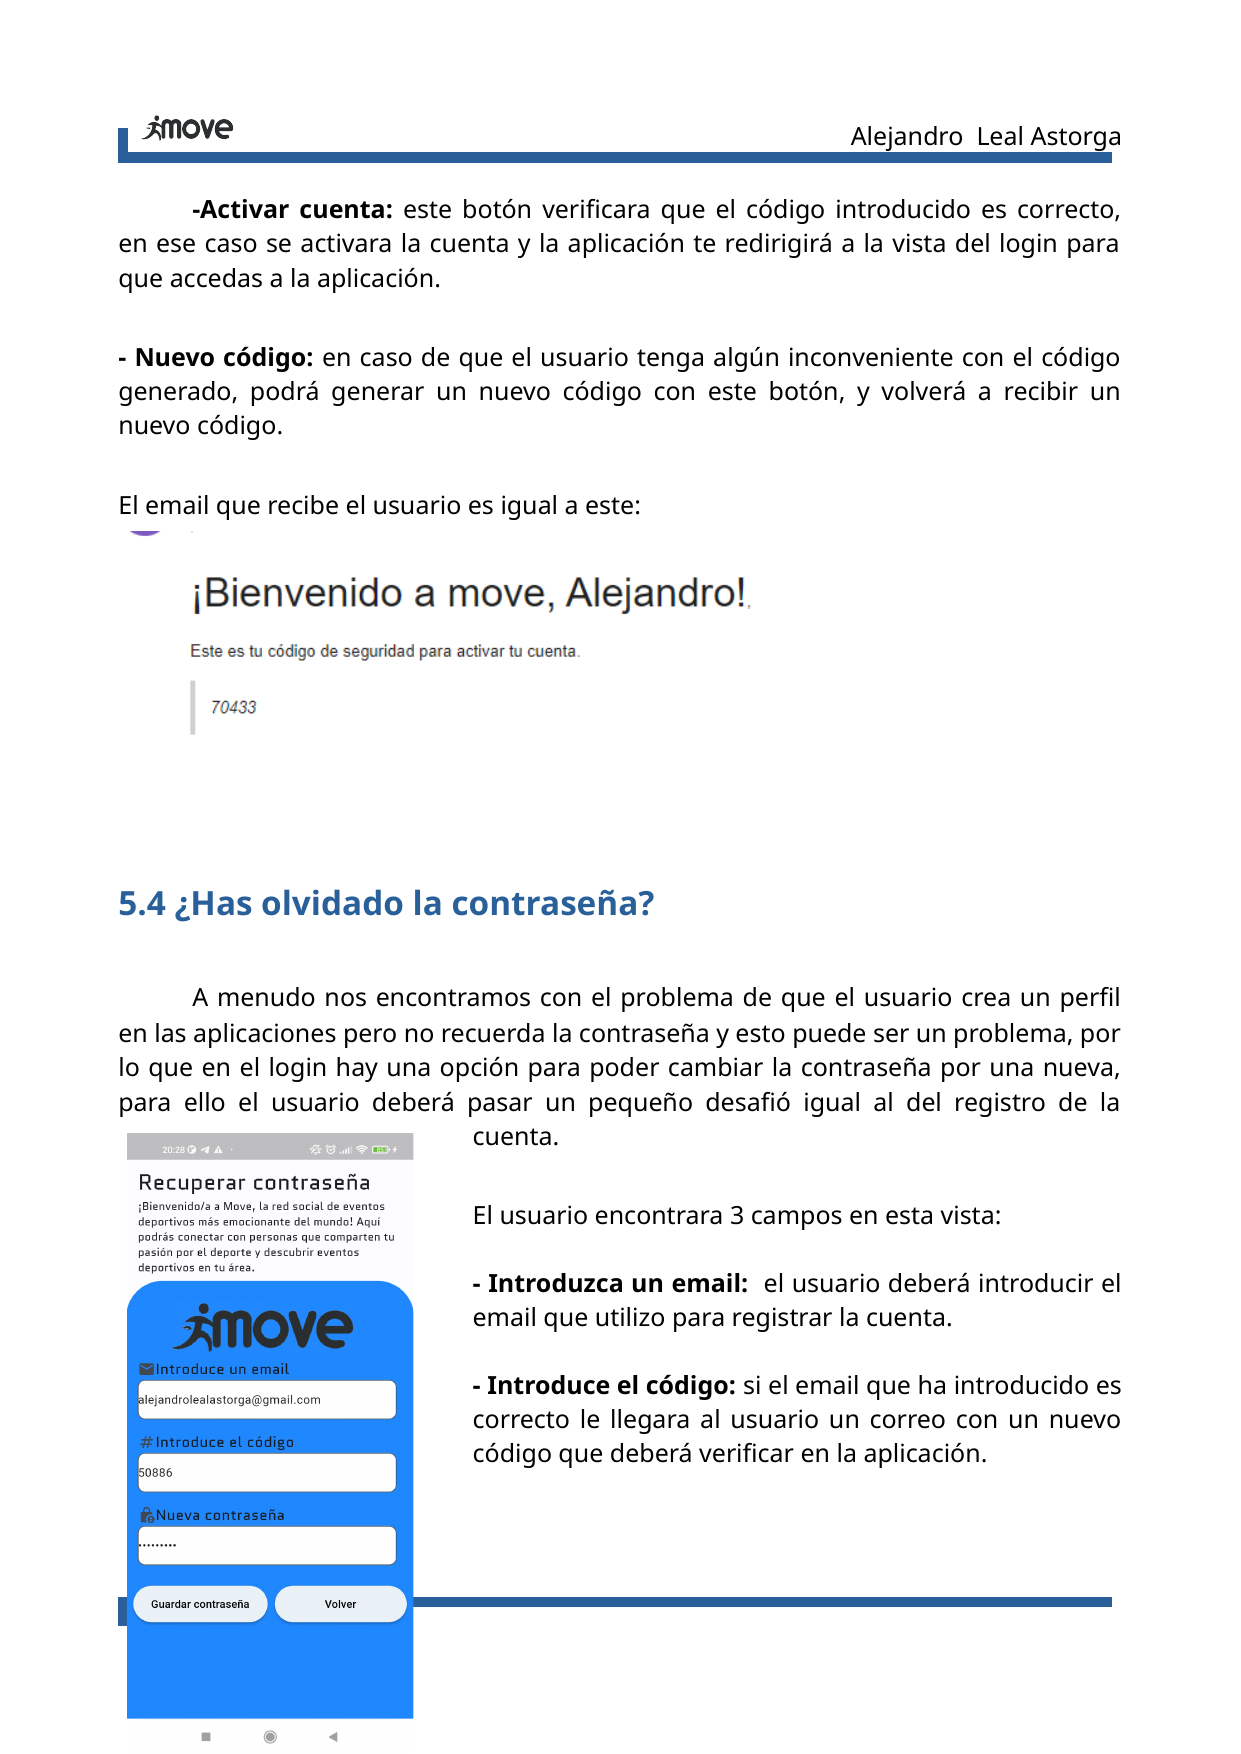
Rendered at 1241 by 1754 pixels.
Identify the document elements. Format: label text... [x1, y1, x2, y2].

picture [140, 113, 234, 141]
text - Introduzca un email: el usuario deberá introducir el email que utilizo para registrar la cuenta. [414, 1266, 1122, 1334]
picture [116, 531, 1120, 789]
text -Activar cuenta: este botón verificara que el código introducido es correcto, en ese caso se activara la cuenta y la aplicación te redirigirá a la vista del login para que accedas a la aplicación. [118, 192, 1122, 294]
text - Introduce el código: si el email que ha introducido es correcto le llegara al usuario un correo con un nuevo código que deberá verificar en la aplicación. [414, 1368, 1122, 1470]
picture [127, 1133, 414, 1754]
text A menudo nos encontramos con el problema de que el usuario crea un perfil en las aplicaciones pero no recuerda la contraseña y esto puede ser un problema, por lo que en el login hay una opción para poder cambiar la contraseña por una nueva, para ello el usuario deberá pasar un pequeño desafió igual al del registro de la cuenta. [118, 971, 1122, 1152]
text El email que recibe el usuario es igual a este: [118, 487, 1122, 521]
text 5.4 ¿Has olvidado la contraseña? [118, 880, 1122, 925]
text El usuario encontrara 3 campos en esta vista: [414, 1198, 1122, 1232]
text - Nuevo código: en caso de que el usuario tenga algún inconveniente con el código generado, podrá generar un nuevo código con este botón, y volverá a recibir un nuevo código. [118, 340, 1122, 442]
